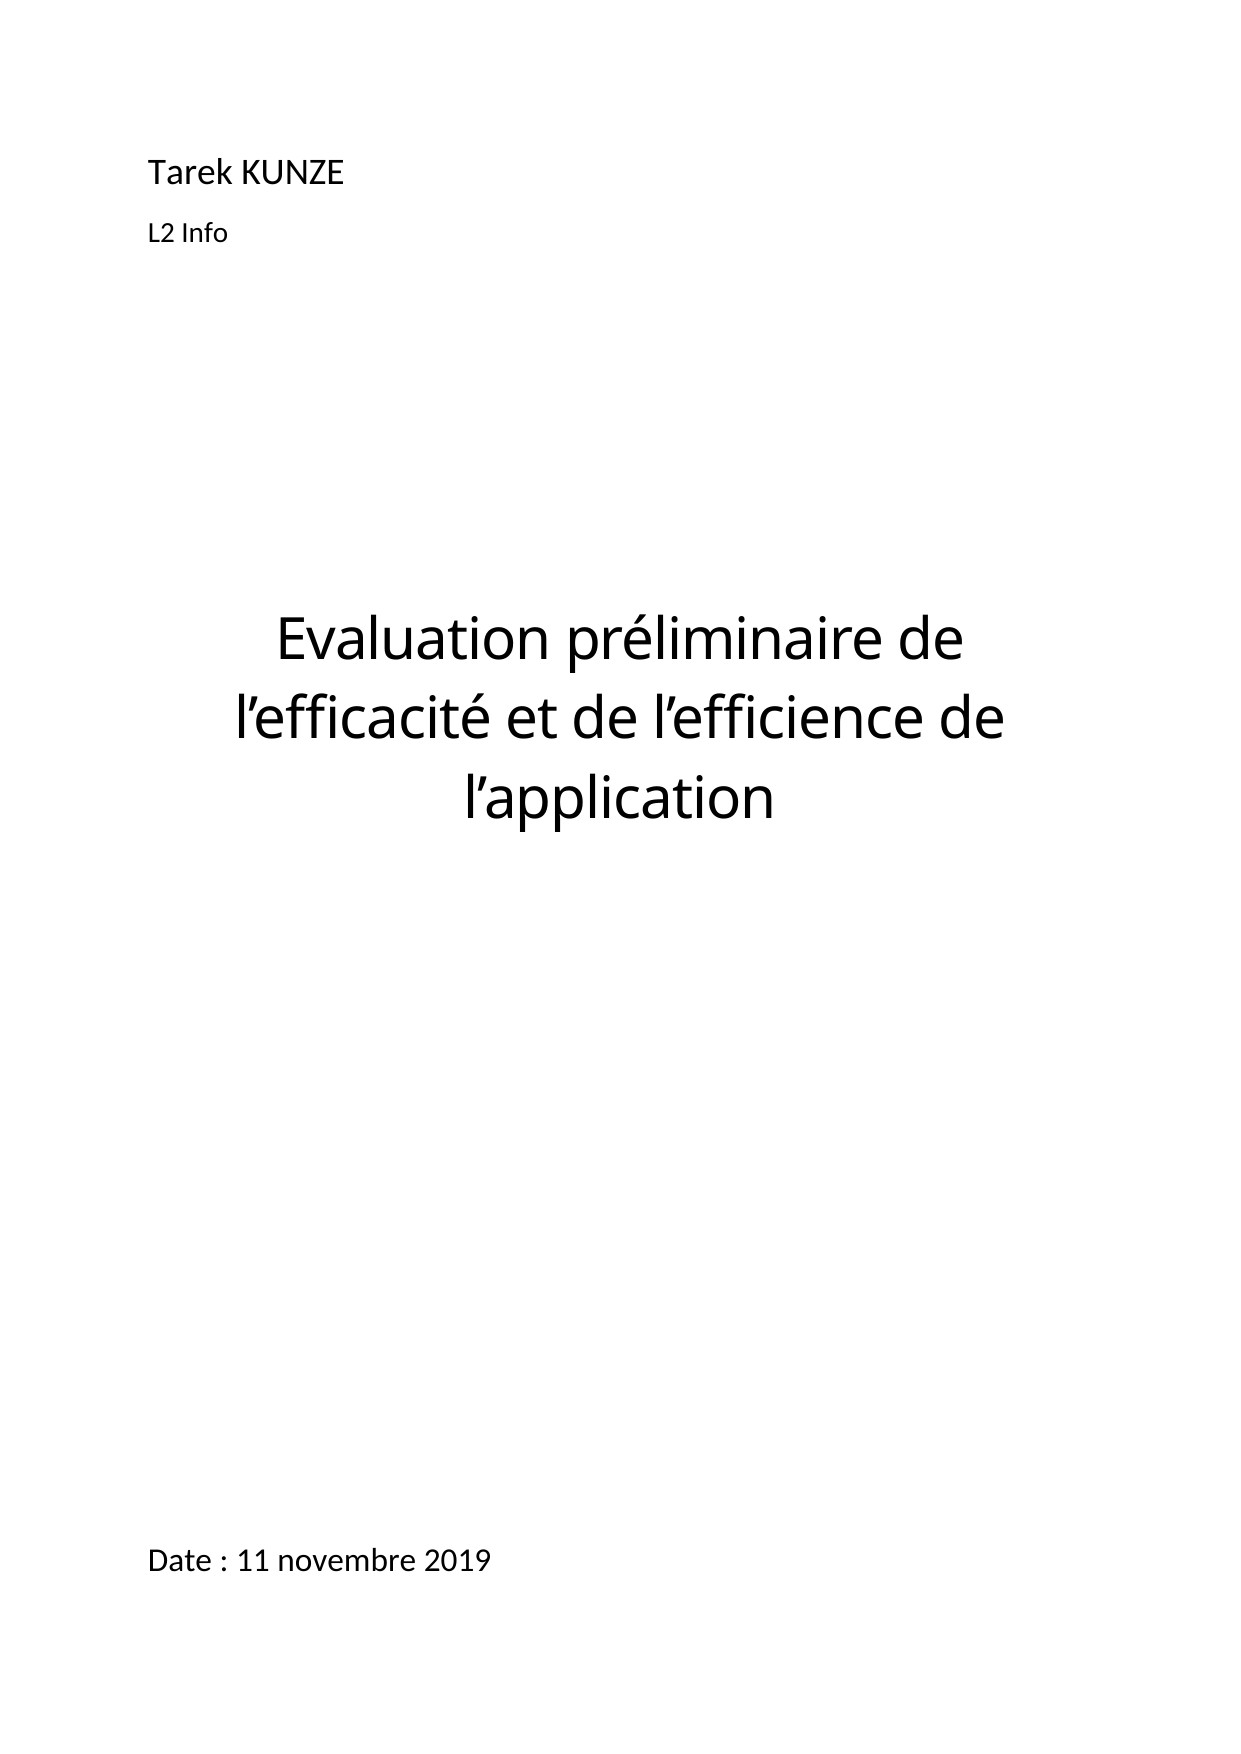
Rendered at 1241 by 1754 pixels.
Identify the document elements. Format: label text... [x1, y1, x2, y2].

text Date : 11 novembre 2019 [148, 1538, 1093, 1579]
text Tarek KUNZE [148, 148, 1093, 193]
title Evaluation préliminaire de l’efficacité et de l’efficience de l’application [148, 597, 1093, 835]
text L2 Info [148, 214, 1093, 249]
